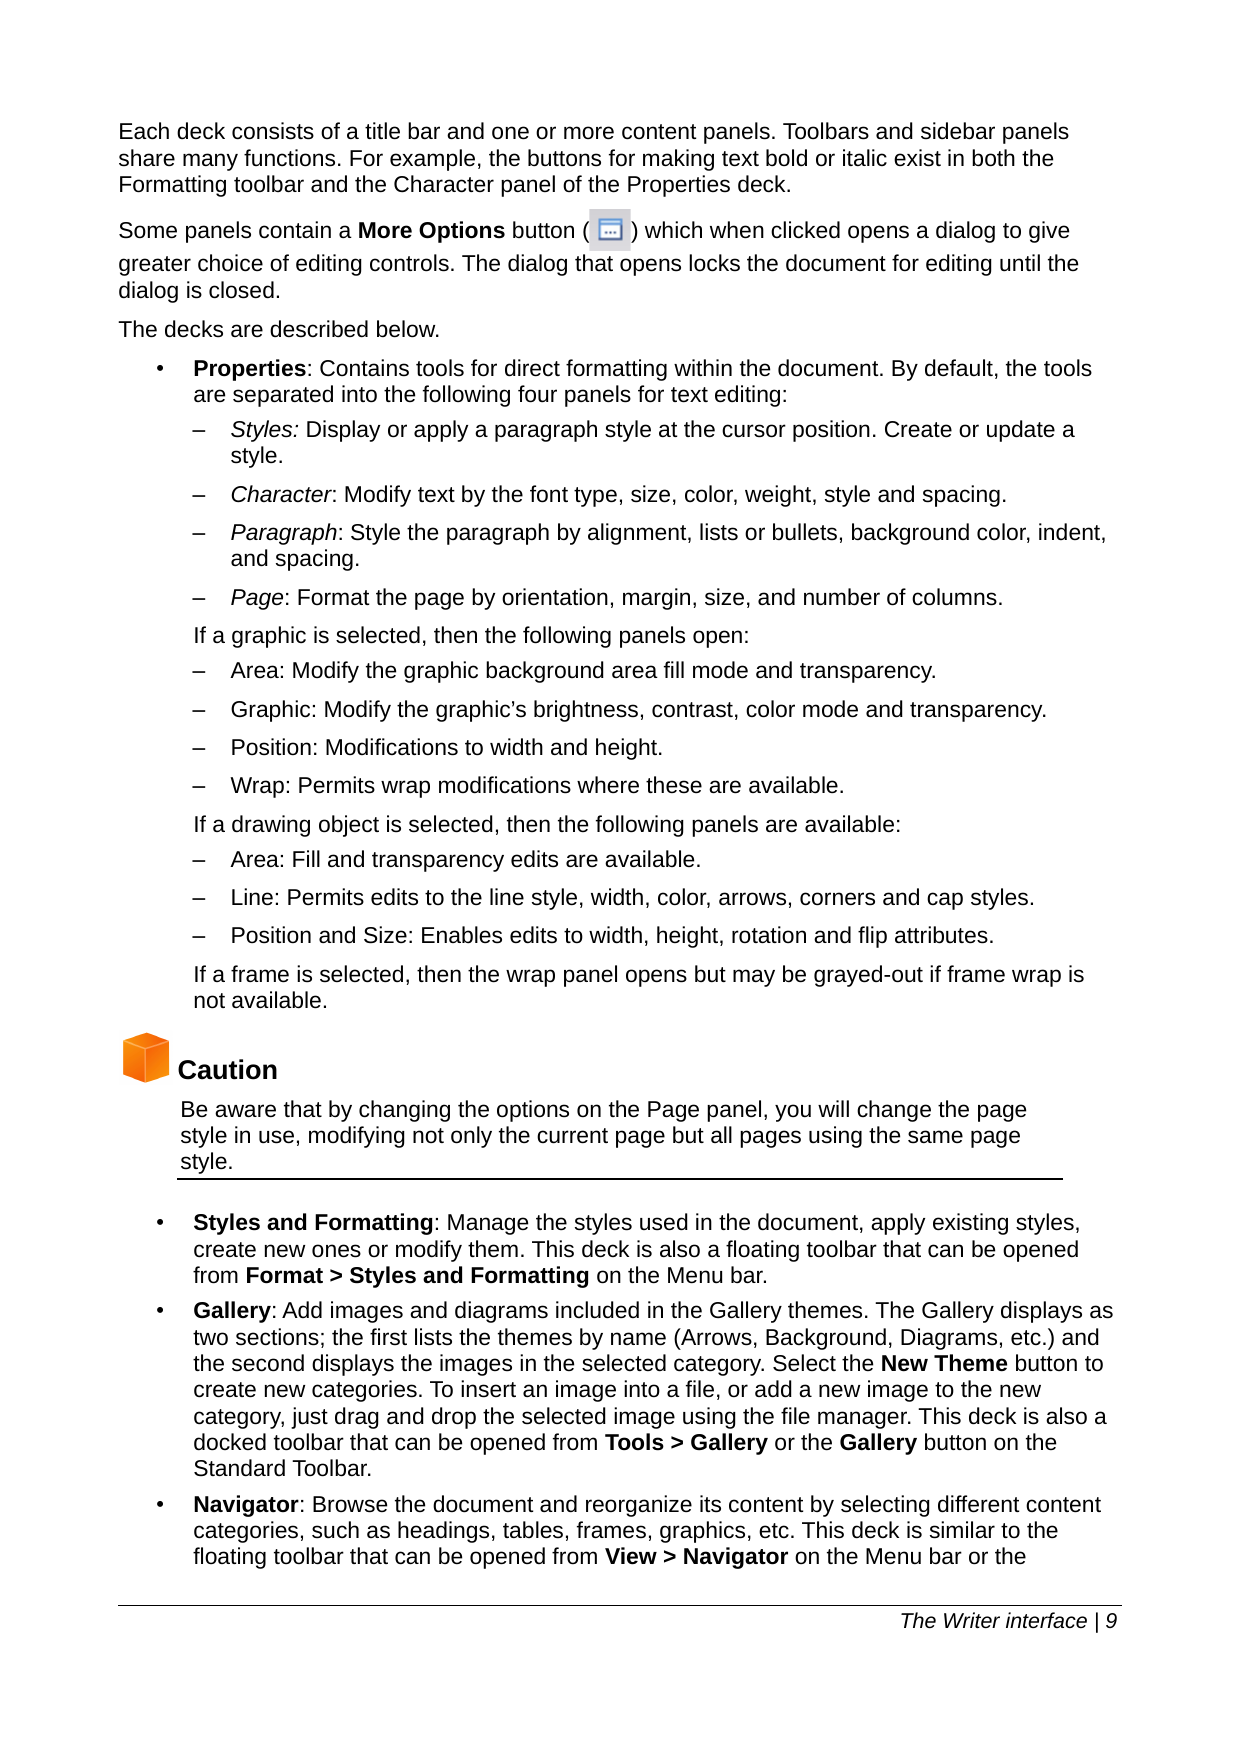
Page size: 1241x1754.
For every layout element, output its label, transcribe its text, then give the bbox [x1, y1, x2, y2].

subtitle Caution [173, 1030, 1122, 1085]
text Some panels contain a More Options button () which when clicked opens a dialog to give greater choice of editing controls. The dialog that opens locks the document for editing until the dialog is closed. [118, 210, 1122, 303]
list Gallery: Add images and diagrams included in the Gallery themes. The Gallery displays as two sections; the first lists the themes by name (Arrows, Background, Diagrams, etc.) and the second displays the images in the selected category. Select the New Theme button to create new categories. To insert an image into a file, or add a new image to the new category, just drag and drop the selected image using the file manager. This deck is also a docked toolbar that can be opened from Tools > Gallery or the Gallery button on the Standard Toolbar. [156, 1297, 1122, 1482]
list Wrap: Permits wrap modifications where these are available. [192, 772, 1122, 799]
list Graphic: Modify the graphic’s brightness, contrast, color mode and transparency. [192, 696, 1122, 722]
list If a graphic is selected, then the following panels open: [193, 622, 1122, 648]
text Each deck consists of a title bar and one or more content panels. Toolbars and sidebar panels share many functions. For example, the buttons for making text bold or italic exist in both the Formatting toolbar and the Character panel of the Properties deck. [118, 118, 1122, 197]
list Position and Size: Enables edits to width, height, rotation and flip attributes. [192, 922, 1122, 949]
list Styles: Display or apply a paragraph style at the cursor position. Create or update a style. [192, 416, 1122, 469]
list Line: Permits edits to the line style, width, color, arrows, corners and cap styles. [192, 884, 1122, 911]
list Styles and Formatting: Manage the styles used in the document, apply existing styles, create new ones or modify them. This deck is also a floating toolbar that can be opened from Format > Styles and Formatting on the Menu bar. [156, 1209, 1122, 1288]
list Area: Modify the graphic background area fill mode and transparency. [192, 657, 1122, 684]
list Area: Fill and transparency edits are available. [192, 846, 1122, 872]
text The decks are described below. [118, 316, 1122, 342]
list Position: Modifications to width and height. [192, 734, 1122, 760]
picture [589, 209, 631, 251]
list If a drawing object is selected, then the following panels are available: [193, 811, 1122, 837]
picture [119, 1030, 173, 1085]
list Properties: Contains tools for direct formatting within the document. By default, the tools are separated into the following four panels for text editing: [156, 354, 1122, 407]
list Page: Format the page by orientation, margin, size, and number of columns. [192, 584, 1122, 610]
list Navigator: Browse the document and reorganize its content by selecting different content categories, such as headings, tables, frames, graphics, etc. This deck is similar to the floating toolbar that can be opened from View > Navigator on the Menu bar or the [156, 1491, 1122, 1569]
list Character: Modify text by the font type, size, color, weight, style and spacing. [192, 481, 1122, 507]
list If a frame is selected, then the wrap panel opens but may be grayed-out if frame wrap is not available. [193, 961, 1122, 1013]
list Paragraph: Style the paragraph by alignment, lists or bullets, background color, indent, and spacing. [192, 519, 1122, 572]
text Be aware that by changing the options on the Page panel, you will change the page style in use, modifying not only the current page but all pages using the same page style. [177, 1093, 1063, 1178]
